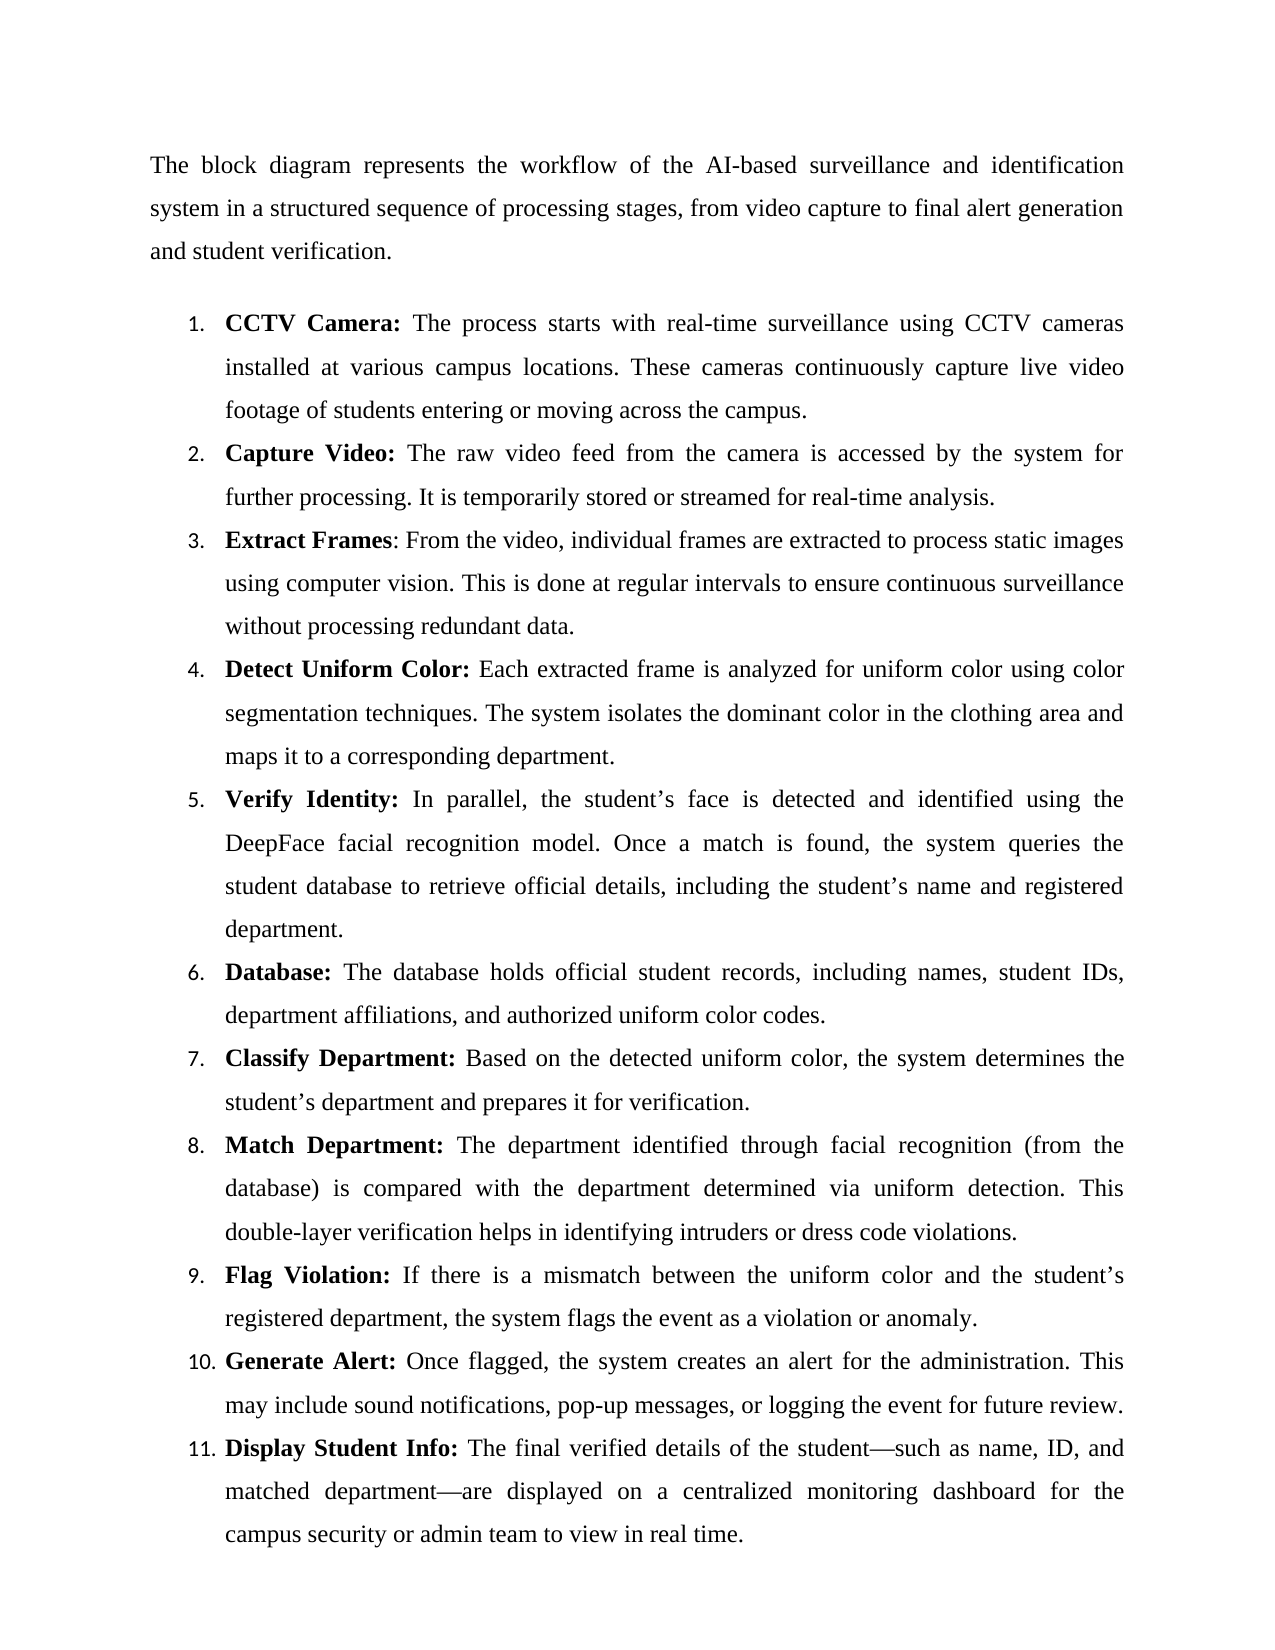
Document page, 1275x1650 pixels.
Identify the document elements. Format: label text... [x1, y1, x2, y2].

list Classify Department: Based on the detected uniform color, the system determines the student’s department and prepares it for verification. [187, 1043, 1125, 1116]
list Extract Frames: From the video, individual frames are extracted to process static images using computer vision. This is done at regular intervals to ensure continuous surveillance without processing redundant data. [187, 525, 1125, 640]
list Display Student Info: The final verified details of the student—such as name, ID, and matched department—are displayed on a centralized monitoring dashboard for the campus security or admin team to view in real time. [187, 1433, 1125, 1548]
list CCTV Camera: The process starts with real-time surveillance using CCTV cameras installed at various campus locations. These cameras continuously capture live video footage of students entering or moving across the campus. [187, 308, 1125, 424]
list Database: The database holds official student records, including names, student IDs, department affiliations, and authorized uniform color codes. [187, 957, 1125, 1029]
list Generate Alert: Once flagged, the system creates an alert for the administration. This may include sound notifications, pop-up messages, or logging the event for future review. [187, 1346, 1125, 1418]
list Detect Uniform Color: Each extracted frame is analyzed for uniform color using color segmentation techniques. The system isolates the dominant color in the clothing area and maps it to a corresponding department. [187, 654, 1125, 770]
text The block diagram represents the workflow of the AI-based surveillance and identification system in a structured sequence of processing stages, from video capture to final alert generation and student verification. [150, 150, 1125, 265]
list Capture Video: The raw video feed from the camera is accessed by the system for further processing. It is temporarily stored or streamed for real-time analysis. [187, 438, 1125, 510]
list Match Department: The department identified through facial recognition (from the database) is compared with the department determined via uniform detection. This double-layer verification helps in identifying intruders or dress code violations. [187, 1130, 1125, 1245]
list Flag Violation: If there is a mismatch between the uniform color and the student’s registered department, the system flags the event as a violation or anomaly. [187, 1260, 1125, 1332]
list Verify Identity: In parallel, the student’s face is detected and identified using the DeepFace facial recognition model. Once a match is found, the system queries the student database to retrieve official details, including the student’s name and registered department. [187, 784, 1125, 943]
